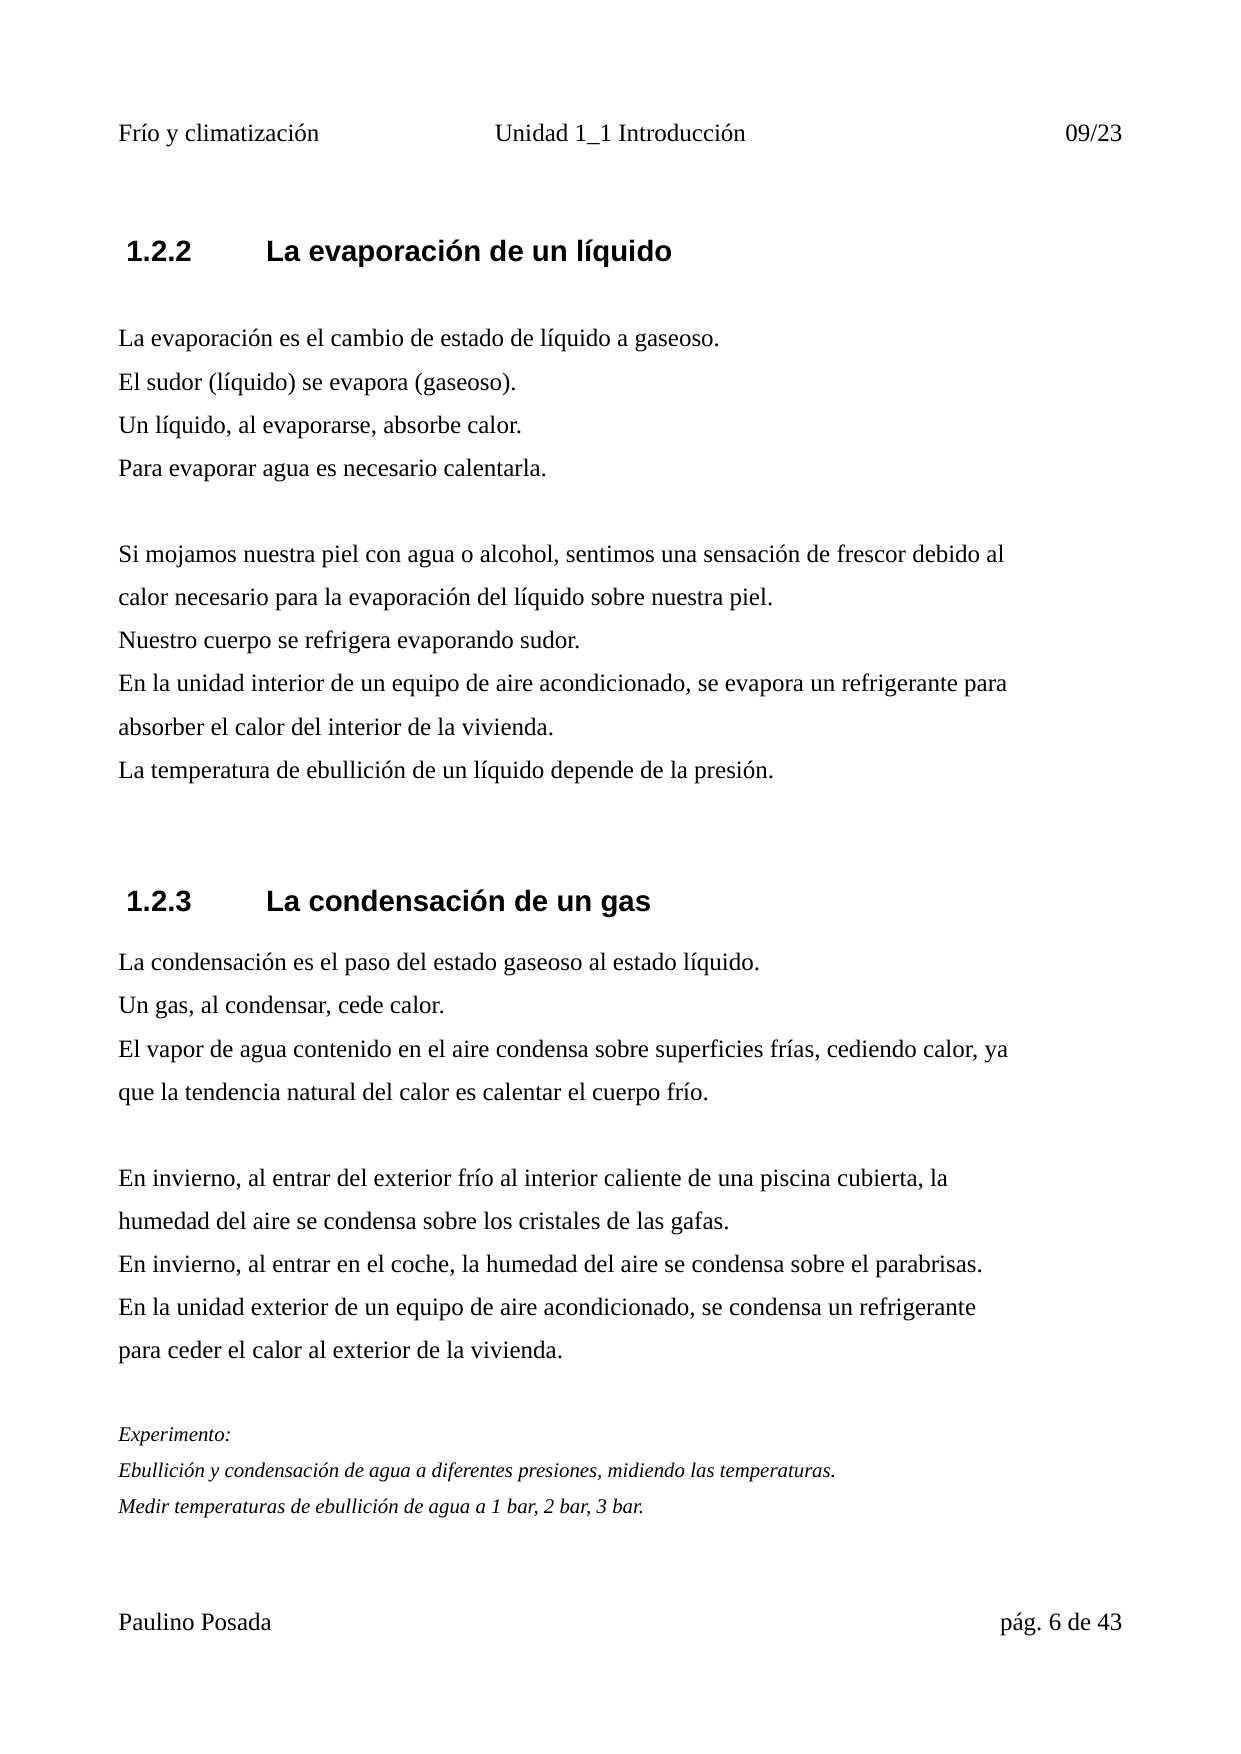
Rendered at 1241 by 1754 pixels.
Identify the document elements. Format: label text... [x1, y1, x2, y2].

text En la unidad interior de un equipo de aire acondicionado, se evapora un refrigerante para [118, 668, 1122, 697]
text En invierno, al entrar del exterior frío al interior caliente de una piscina cubierta, la [118, 1163, 1122, 1192]
text Nuestro cuerpo se refrigera evaporando sudor. [118, 625, 1122, 654]
text La evaporación es el cambio de estado de líquido a gaseoso. [118, 323, 1122, 352]
text La condensación es el paso del estado gaseoso al estado líquido. [118, 947, 1122, 976]
text Si mojamos nuestra piel con agua o alcohol, sentimos una sensación de frescor debido al [118, 539, 1122, 568]
text Para evaporar agua es necesario calentarla. [118, 453, 1122, 482]
text La temperatura de ebullición de un líquido depende de la presión. [118, 755, 1122, 783]
text para ceder el calor al exterior de la vivienda. [118, 1336, 1122, 1364]
text En invierno, al entrar en el coche, la humedad del aire se condensa sobre el parabrisas. [118, 1249, 1122, 1278]
text Experimento: [118, 1422, 1122, 1446]
text El sudor (líquido) se evapora (gaseoso). [118, 367, 1122, 395]
text El vapor de agua contenido en el aire condensa sobre superficies frías, cediendo calor, ya [118, 1034, 1122, 1062]
text En la unidad exterior de un equipo de aire acondicionado, se condensa un refrigerante [118, 1292, 1122, 1321]
text que la tendencia natural del calor es calentar el cuerpo frío. [118, 1077, 1122, 1106]
text Ebullición y condensación de agua a diferentes presiones, midiendo las temperaturas. [118, 1458, 1122, 1482]
text calor necesario para la evaporación del líquido sobre nuestra piel. [118, 582, 1122, 611]
text Un líquido, al evaporarse, absorbe calor. [118, 410, 1122, 438]
text Medir temperaturas de ebullición de agua a 1 bar, 2 bar, 3 bar. [118, 1494, 1122, 1518]
text humedad del aire se condensa sobre los cristales de las gafas. [118, 1206, 1122, 1235]
subtitle La condensación de un gas [118, 884, 1122, 918]
text Un gas, al condensar, cede calor. [118, 991, 1122, 1019]
subtitle La evaporación de un líquido [118, 234, 1122, 268]
text absorber el calor del interior de la vivienda. [118, 712, 1122, 740]
